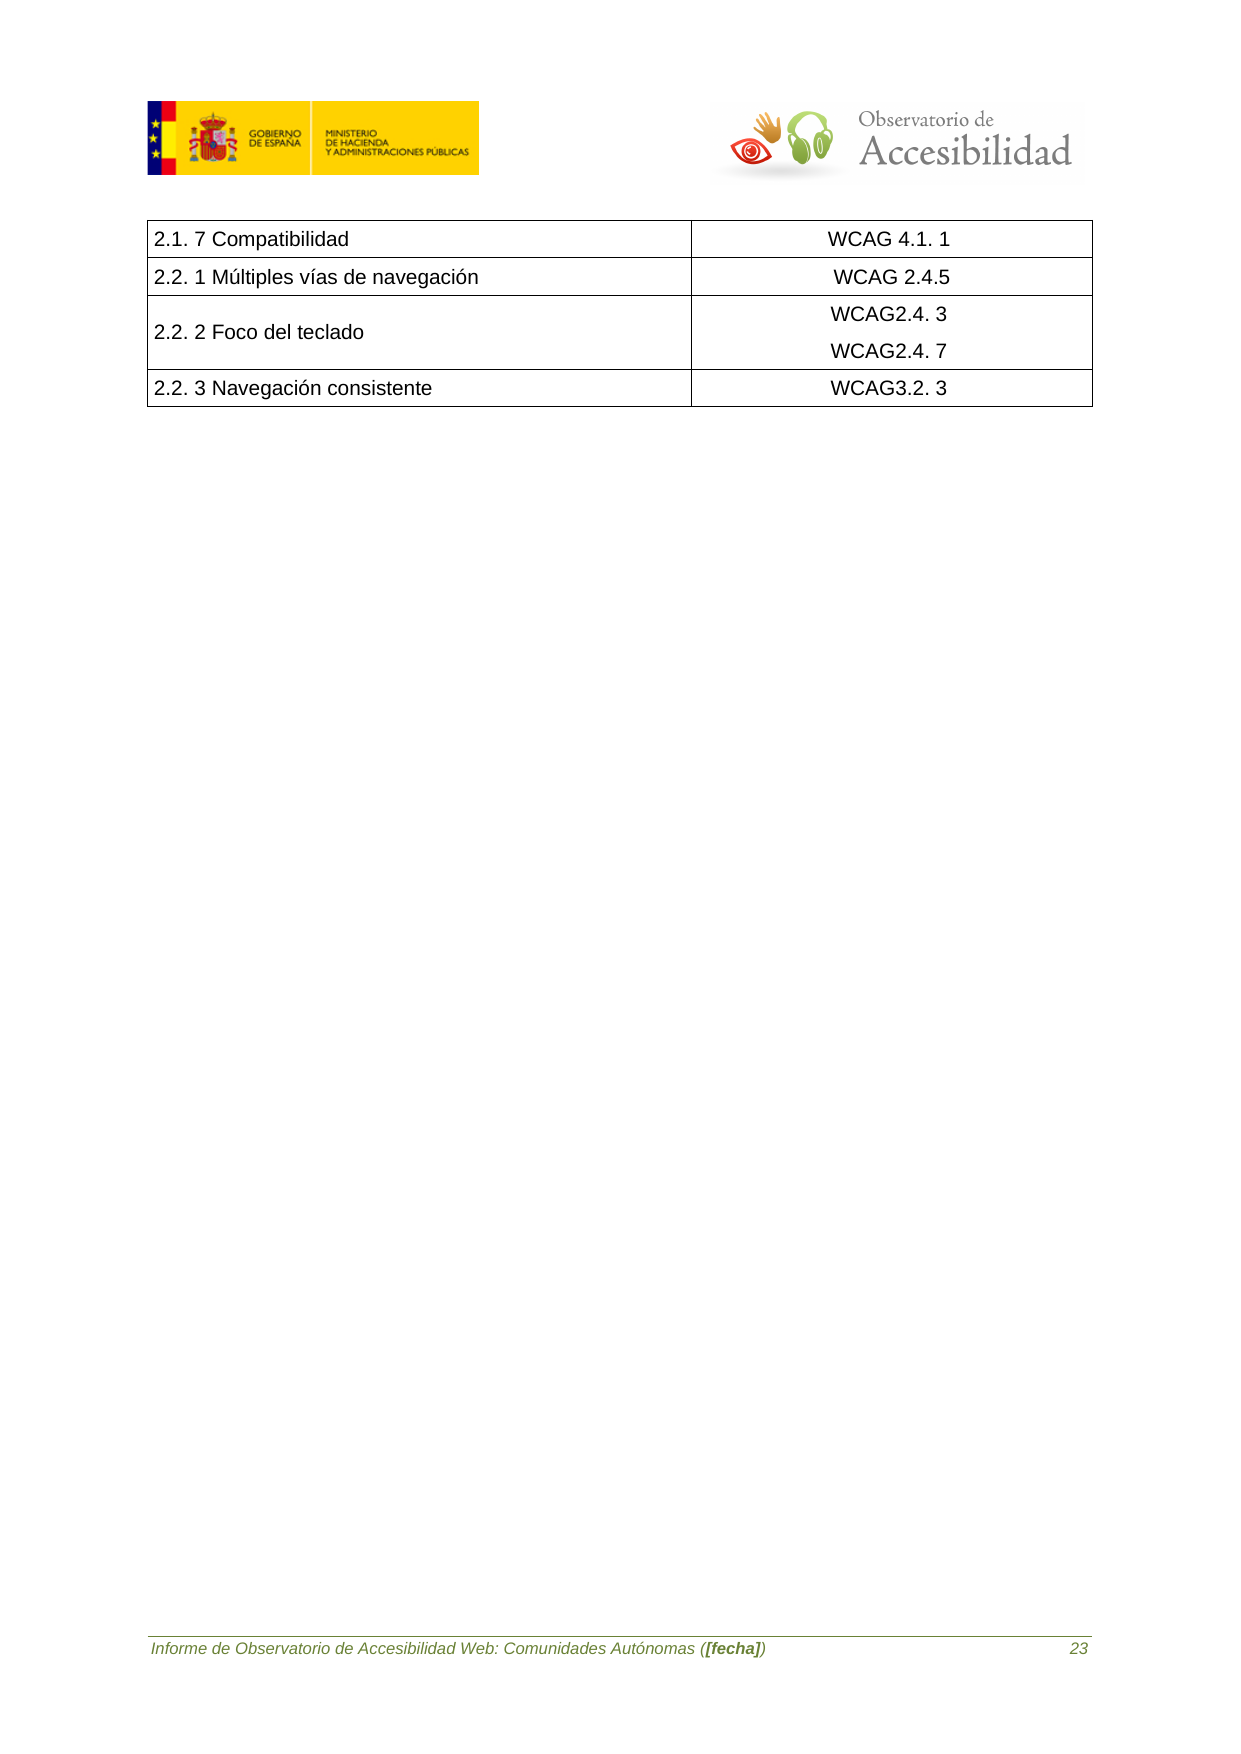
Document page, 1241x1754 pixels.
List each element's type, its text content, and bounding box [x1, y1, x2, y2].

table_cell 2.1. 7 Compatibilidad [148, 221, 691, 257]
picture [147, 101, 479, 175]
table_cell WCAG 2.4.5 [692, 258, 1092, 295]
table_cell WCAG 4.1. 1 [692, 221, 1092, 257]
table_cell 2.2. 1 Múltiples vías de navegación [148, 258, 691, 295]
table_cell WCAG3.2. 3 [692, 370, 1092, 406]
table_cell 2.2. 3 Navegación consistente [148, 370, 691, 406]
table_cell 2.2. 2 Foco del teclado [148, 296, 691, 369]
table_cell WCAG2.4. 3 WCAG2.4. 7 [692, 296, 1092, 369]
picture [710, 102, 1086, 185]
